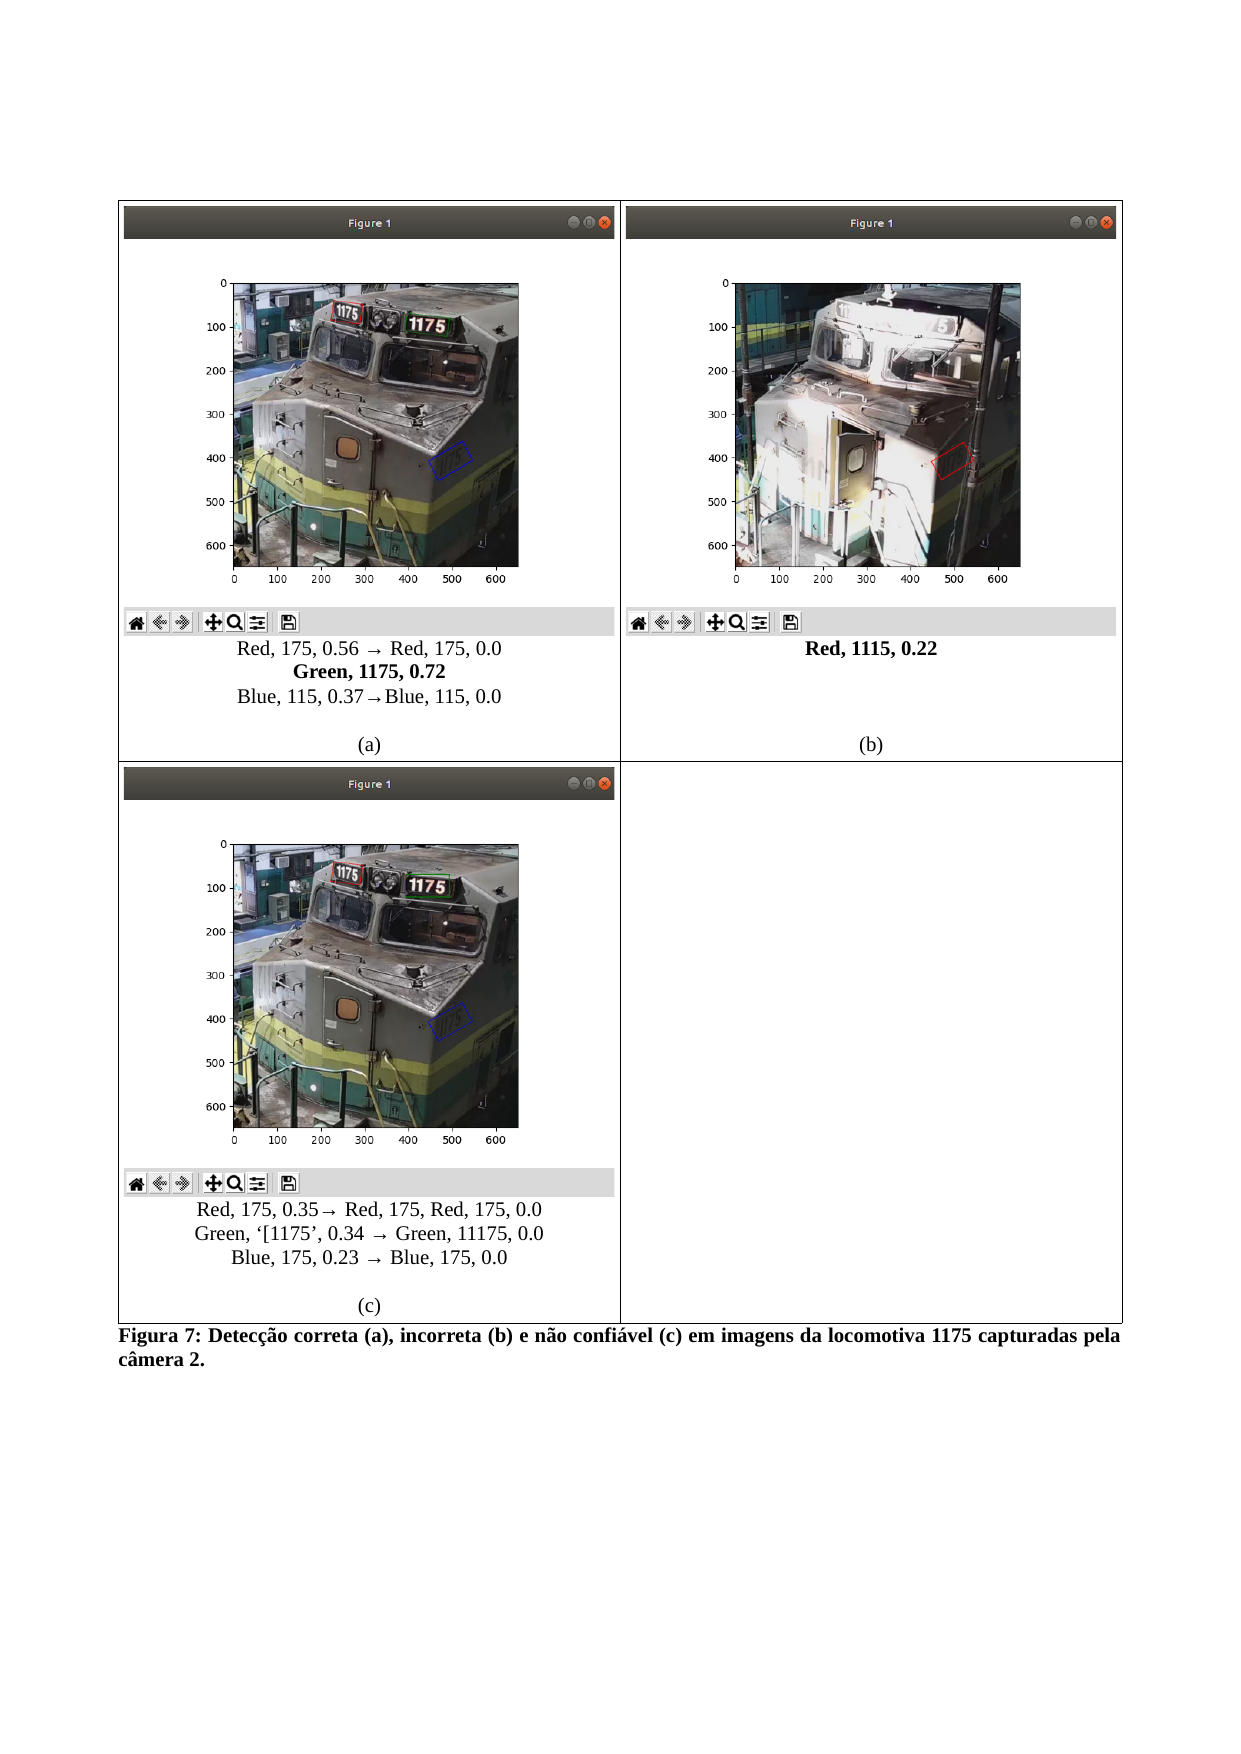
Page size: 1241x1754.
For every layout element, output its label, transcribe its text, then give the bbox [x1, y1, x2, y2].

picture [123, 206, 615, 636]
picture [123, 767, 615, 1197]
table_cell [621, 762, 1122, 1322]
text Figura 7: Detecção correta (a), incorreta (b) e não confiável (c) em imagens da locomotiva 1175 capturadas pela câmera 2. [118, 1324, 1122, 1371]
table_header Red, 1115, 0.22 (b) [621, 201, 1122, 761]
table_cell Red, 175, 0.35→ Red, 175, Red, 175, 0.0 Green, ‘[1175’, 0.34 → Green, 11175, 0.0 Blue, 175, 0.23 → Blue, 175, 0.0 (c) [119, 762, 620, 1322]
picture [625, 206, 1117, 636]
table_header Red, 175, 0.56 → Red, 175, 0.0 Green, 1175, 0.72 Blue, 115, 0.37→Blue, 115, 0.0 (a) [119, 201, 620, 761]
